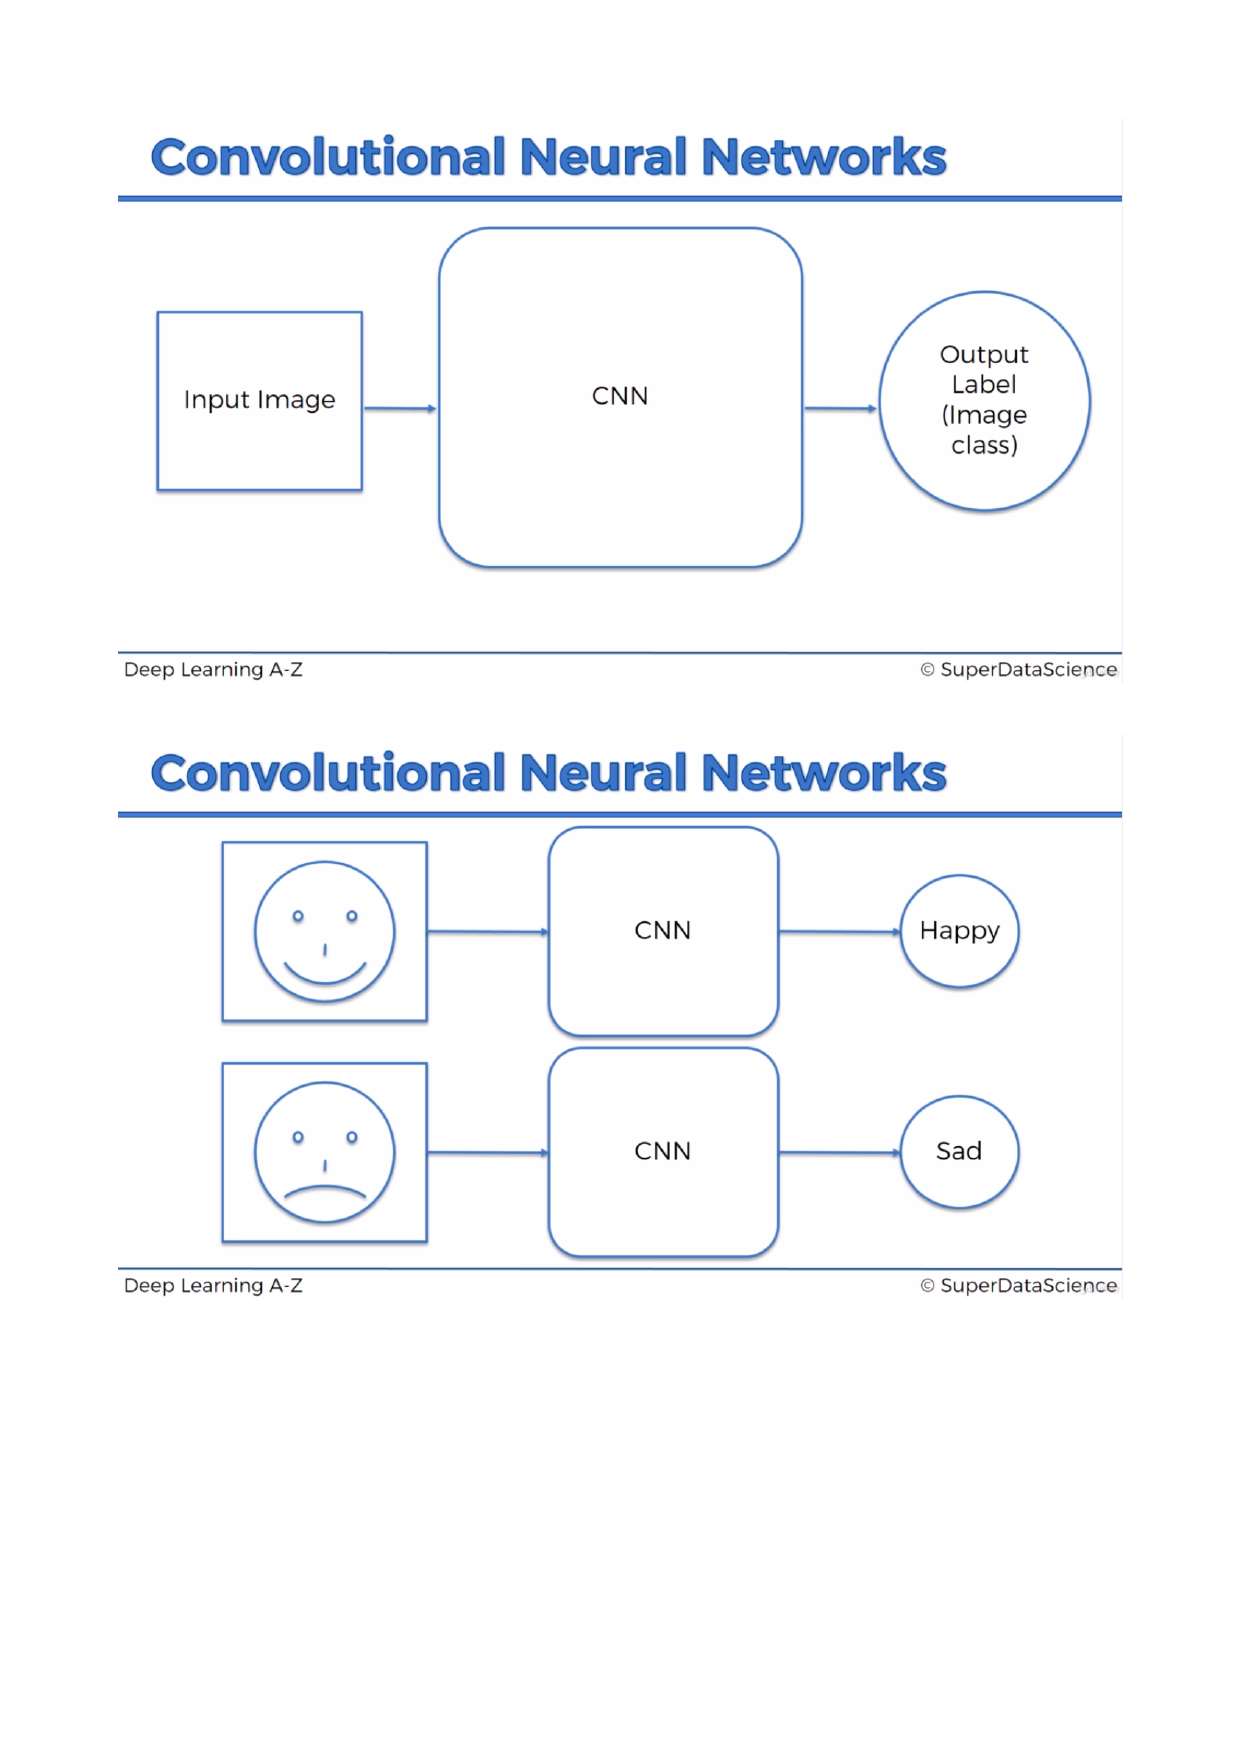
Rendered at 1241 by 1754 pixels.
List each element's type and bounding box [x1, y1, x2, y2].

picture [118, 734, 1123, 1299]
picture [118, 118, 1123, 683]
